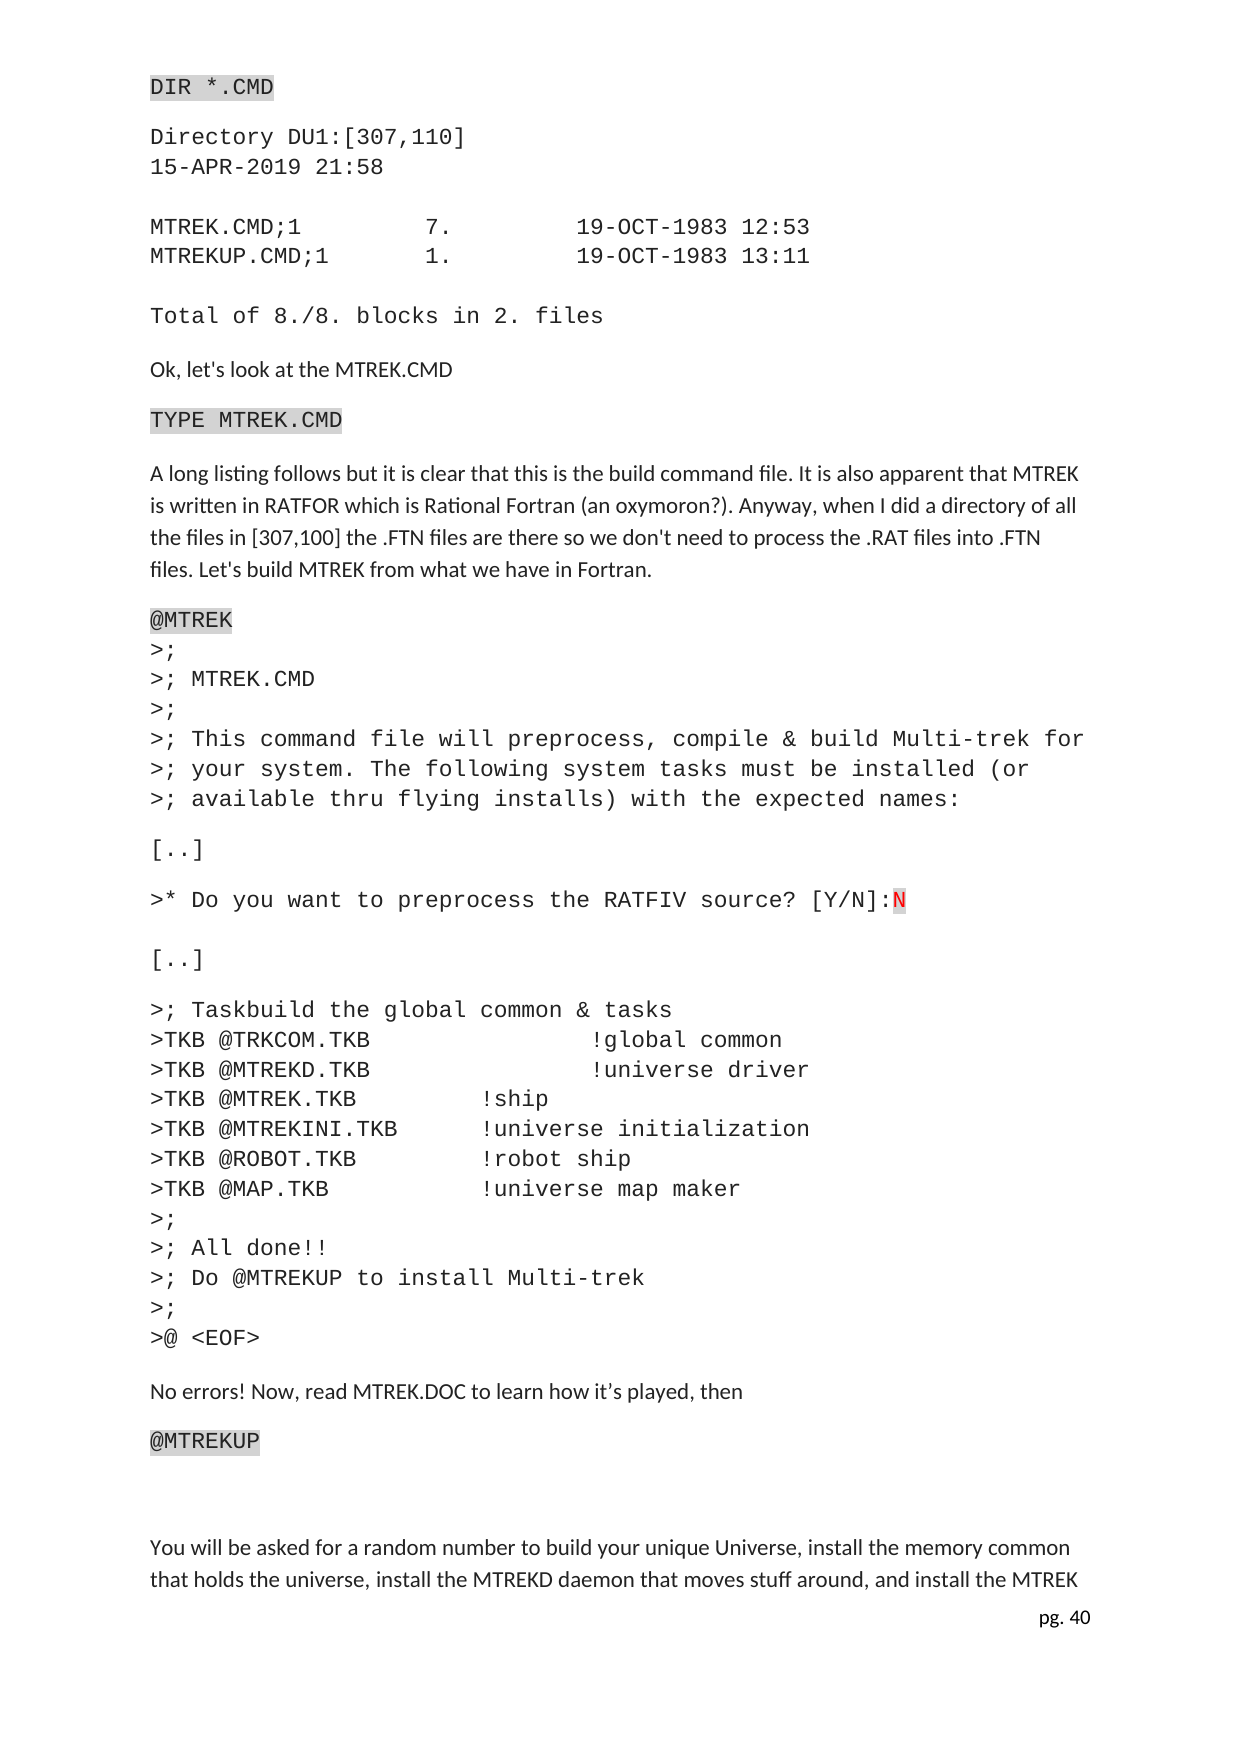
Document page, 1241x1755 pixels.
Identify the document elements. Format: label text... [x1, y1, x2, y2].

text @MTREK >; >; MTREK.CMD >; >; This command file will preprocess, compile & build Multi-trek for >; your system. The following system tasks must be installed (or >; available thru flying installs) with the expected names: [150, 608, 1090, 813]
text >* Do you want to preprocess the RATFIV source? [Y/N]:N [..] [150, 888, 1090, 974]
text TYPE MTREK.CMD [150, 408, 1090, 434]
text Directory DU1:[307,110] 15-APR-2019 21:58 MTREK.CMD;1 7. 19-OCT-1983 12:53 MTREKUP.CMD;1 1. 19-OCT-1983 13:11 Total of 8./8. blocks in 2. files [150, 126, 1090, 330]
text [..] [150, 838, 1090, 863]
text DIR *.CMD [150, 75, 1090, 101]
text You will be asked for a random number to build your unique Universe, install the memory common that holds the universe, install the MTREKD daemon that moves stuff around, and install the MTREK [150, 1533, 1090, 1594]
text >; Taskbuild the global common & tasks >TKB @TRKCOM.TKB !global common >TKB @MTREKD.TKB !universe driver >TKB @MTREK.TKB !ship >TKB @MTREKINI.TKB !universe initialization >TKB @ROBOT.TKB !robot ship >TKB @MAP.TKB !universe map maker >; >; All done!! >; Do @MTREKUP to install Multi-trek >; >@ <EOF> [150, 998, 1090, 1352]
text Ok, let's look at the MTREK.CMD [150, 355, 1090, 383]
text A long listing follows but it is clear that this is the build command file. It is also apparent that MTREK is written in RATFOR which is Rational Fortran (an oxymoron?). Anyway, when I did a directory of all the files in [307,100] the .FTN files are there so we don't need to process the .RAT files into .FTN files. Let's build MTREK from what we have in Fortran. [150, 459, 1090, 583]
text @MTREKUP [150, 1430, 1090, 1456]
text No errors! Now, read MTREK.DOC to learn how it’s played, then [150, 1377, 1090, 1405]
